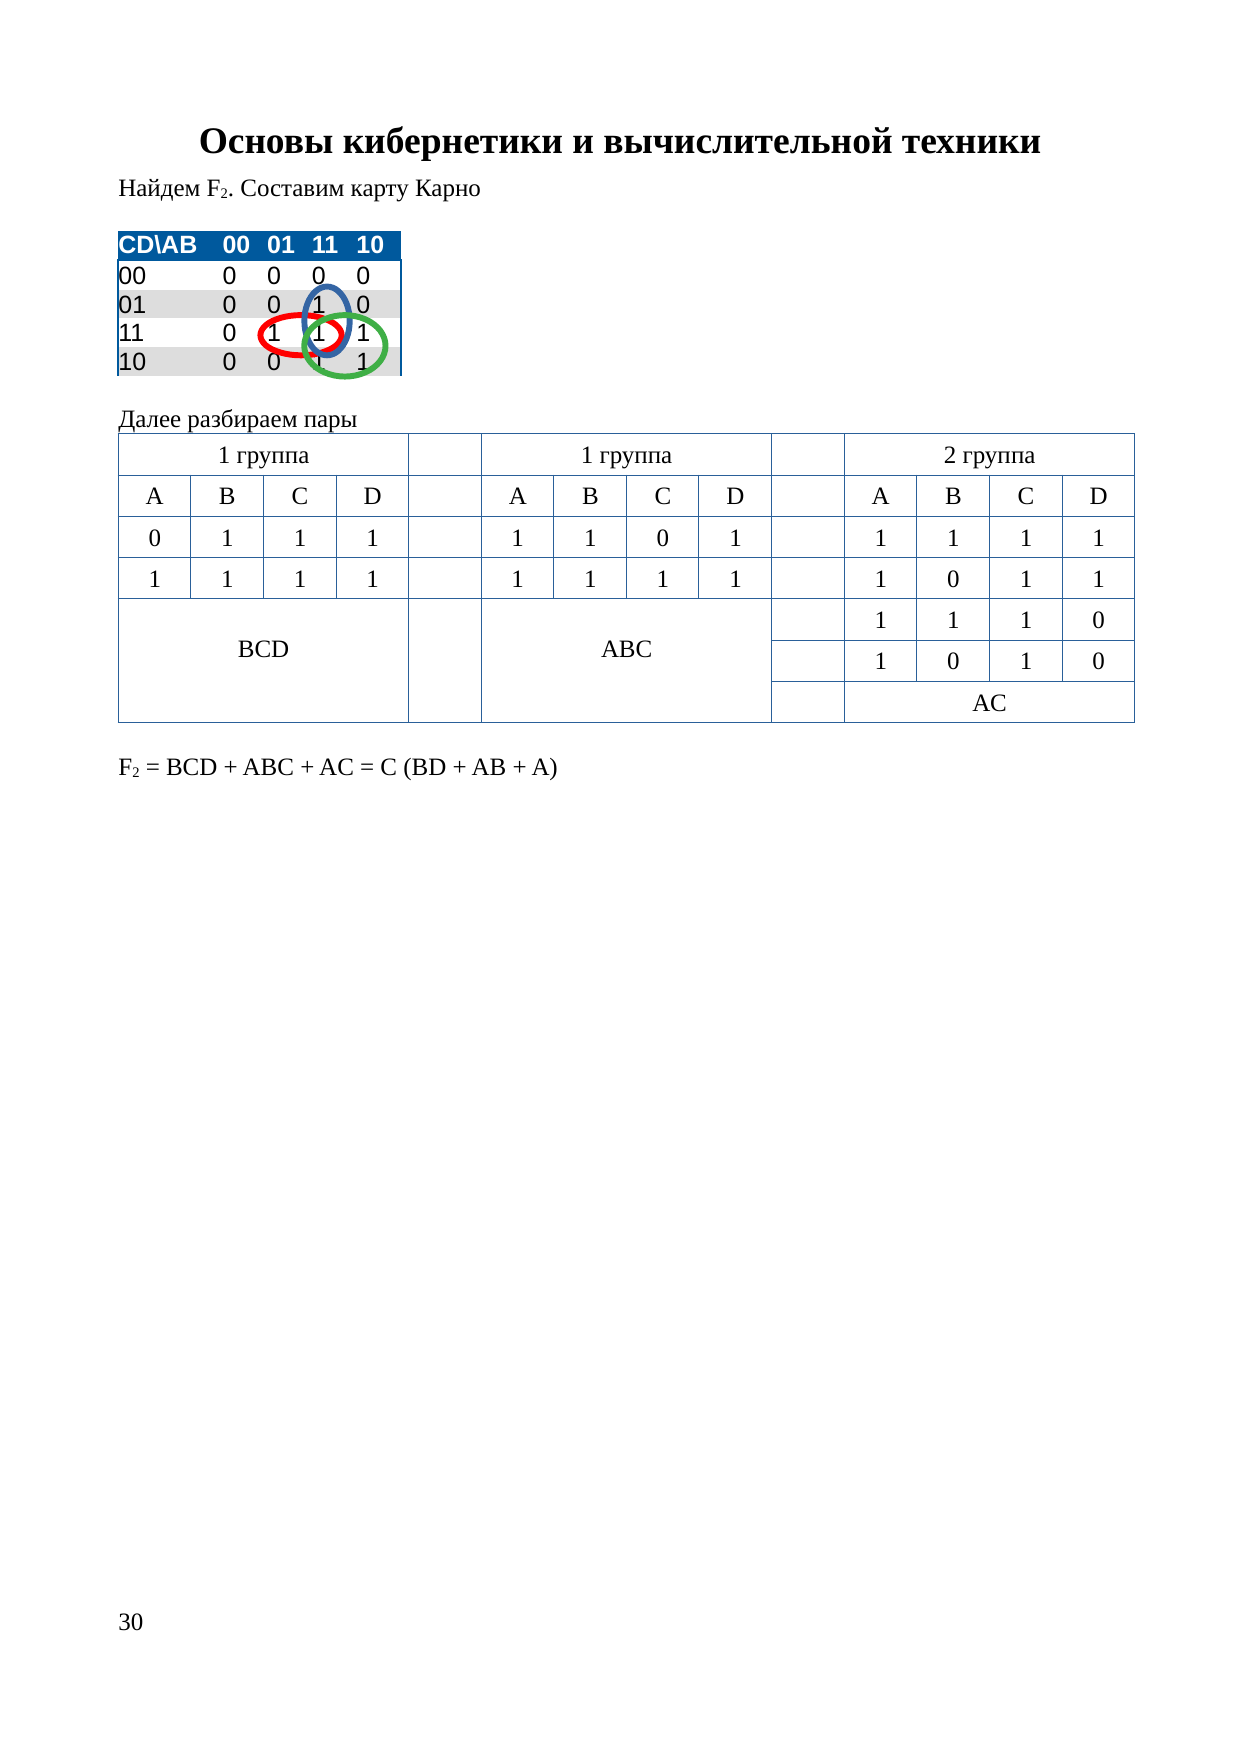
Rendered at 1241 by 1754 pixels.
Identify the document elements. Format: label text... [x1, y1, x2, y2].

table_header 10 [356, 231, 401, 259]
table_cell B [554, 476, 626, 516]
table_cell 0 [222, 290, 267, 318]
table_cell 1 [191, 558, 263, 598]
table_cell 1 [119, 558, 190, 598]
table_cell 1 [367, 347, 400, 376]
table_cell C [627, 476, 698, 516]
table_cell D [1063, 476, 1134, 516]
table_cell 1 [845, 558, 916, 598]
table_cell 1 [312, 369, 323, 376]
table_header 00 [222, 231, 267, 259]
table_cell D [699, 476, 771, 516]
table_cell C [264, 476, 336, 516]
table_cell [347, 319, 356, 347]
table_cell 1 [917, 517, 989, 557]
table_cell 0 [356, 261, 400, 289]
table_cell 1 [699, 558, 771, 598]
table_cell 0 [222, 347, 267, 376]
table_cell 1 [1063, 517, 1134, 557]
table_cell 1 [990, 558, 1062, 598]
table_cell [772, 682, 844, 722]
table_cell A [482, 476, 553, 516]
table_cell [277, 347, 301, 352]
table_cell 11 [119, 318, 222, 347]
table_header 1 группа [482, 434, 771, 474]
table_cell [772, 517, 844, 557]
text F2 = BCD + ABC + AC = C (BD + AB + A) [118, 752, 1122, 781]
table_cell 0 [627, 517, 698, 557]
table_cell [772, 558, 844, 598]
table_cell 1 [554, 558, 626, 598]
table_header [409, 434, 481, 474]
table_header CD\AB [118, 231, 222, 259]
table_cell [772, 599, 844, 639]
table_cell 0 [917, 641, 989, 681]
table_cell 0 [917, 558, 989, 598]
table_cell [772, 641, 844, 681]
table_cell 1 [917, 599, 989, 639]
table_cell A [845, 476, 916, 516]
table_header 1 группа [119, 434, 408, 474]
table_cell 0 [222, 261, 267, 289]
table_cell BCD [119, 599, 408, 722]
table_header 01 [267, 231, 312, 259]
table_cell B [917, 476, 989, 516]
table_cell 1 [482, 558, 553, 598]
table_header 2 группа [845, 434, 1134, 474]
table_cell 1 [337, 558, 408, 598]
table_cell 1 [267, 319, 303, 347]
table_cell 1 [264, 558, 336, 598]
table_cell 1 [990, 517, 1062, 557]
table_cell ABC [482, 599, 771, 722]
table_cell 0 [1063, 641, 1134, 681]
table_cell 00 [119, 261, 222, 289]
table_cell 1 [627, 558, 698, 598]
table_cell 1 [845, 599, 916, 639]
table_cell 1 [317, 290, 345, 315]
table_cell 1 [554, 517, 626, 557]
table_cell 1 [343, 290, 356, 313]
table_cell 1 [482, 517, 553, 557]
table_cell [409, 517, 481, 557]
table_cell 0 [267, 351, 312, 376]
table_cell 1 [1063, 558, 1134, 598]
table_cell 10 [119, 347, 222, 376]
table_cell [372, 318, 400, 347]
table_cell B [191, 476, 263, 516]
text Найдем F2. Составим карту Карно [118, 173, 1122, 202]
table_cell 0 [312, 261, 356, 289]
table_cell 1 [699, 517, 771, 557]
table_cell [336, 319, 346, 331]
text Далее разбираем пары [118, 404, 1122, 433]
table_cell 1 [312, 323, 338, 347]
table_cell 0 [1063, 599, 1134, 639]
table_cell 1 [320, 347, 356, 373]
table_cell 1 [337, 517, 408, 557]
table_cell [409, 476, 481, 516]
table_cell 0 [267, 261, 312, 289]
table_cell C [990, 476, 1062, 516]
table_cell 1 [356, 320, 382, 347]
table_cell 1 [990, 641, 1062, 681]
table_cell 0 [222, 318, 267, 347]
table_cell 0 [119, 517, 190, 557]
table_cell 1 [845, 641, 916, 681]
table_cell 1 [312, 298, 317, 312]
table_cell 1 [191, 517, 263, 557]
table_cell 1 [990, 599, 1062, 639]
table_cell [409, 599, 481, 722]
table_cell 1 [845, 517, 916, 557]
table_cell 1 [264, 517, 336, 557]
table_cell A [119, 476, 190, 516]
table_cell 1 [356, 347, 382, 372]
table_cell 01 [119, 290, 222, 318]
table_header [772, 434, 844, 474]
table_cell AC [845, 682, 1134, 722]
table_cell 0 [267, 290, 311, 318]
table_cell [409, 558, 481, 598]
table_header 11 [312, 231, 356, 259]
table_cell D [337, 476, 408, 516]
table_cell 0 [356, 290, 400, 318]
table_cell [772, 476, 844, 516]
